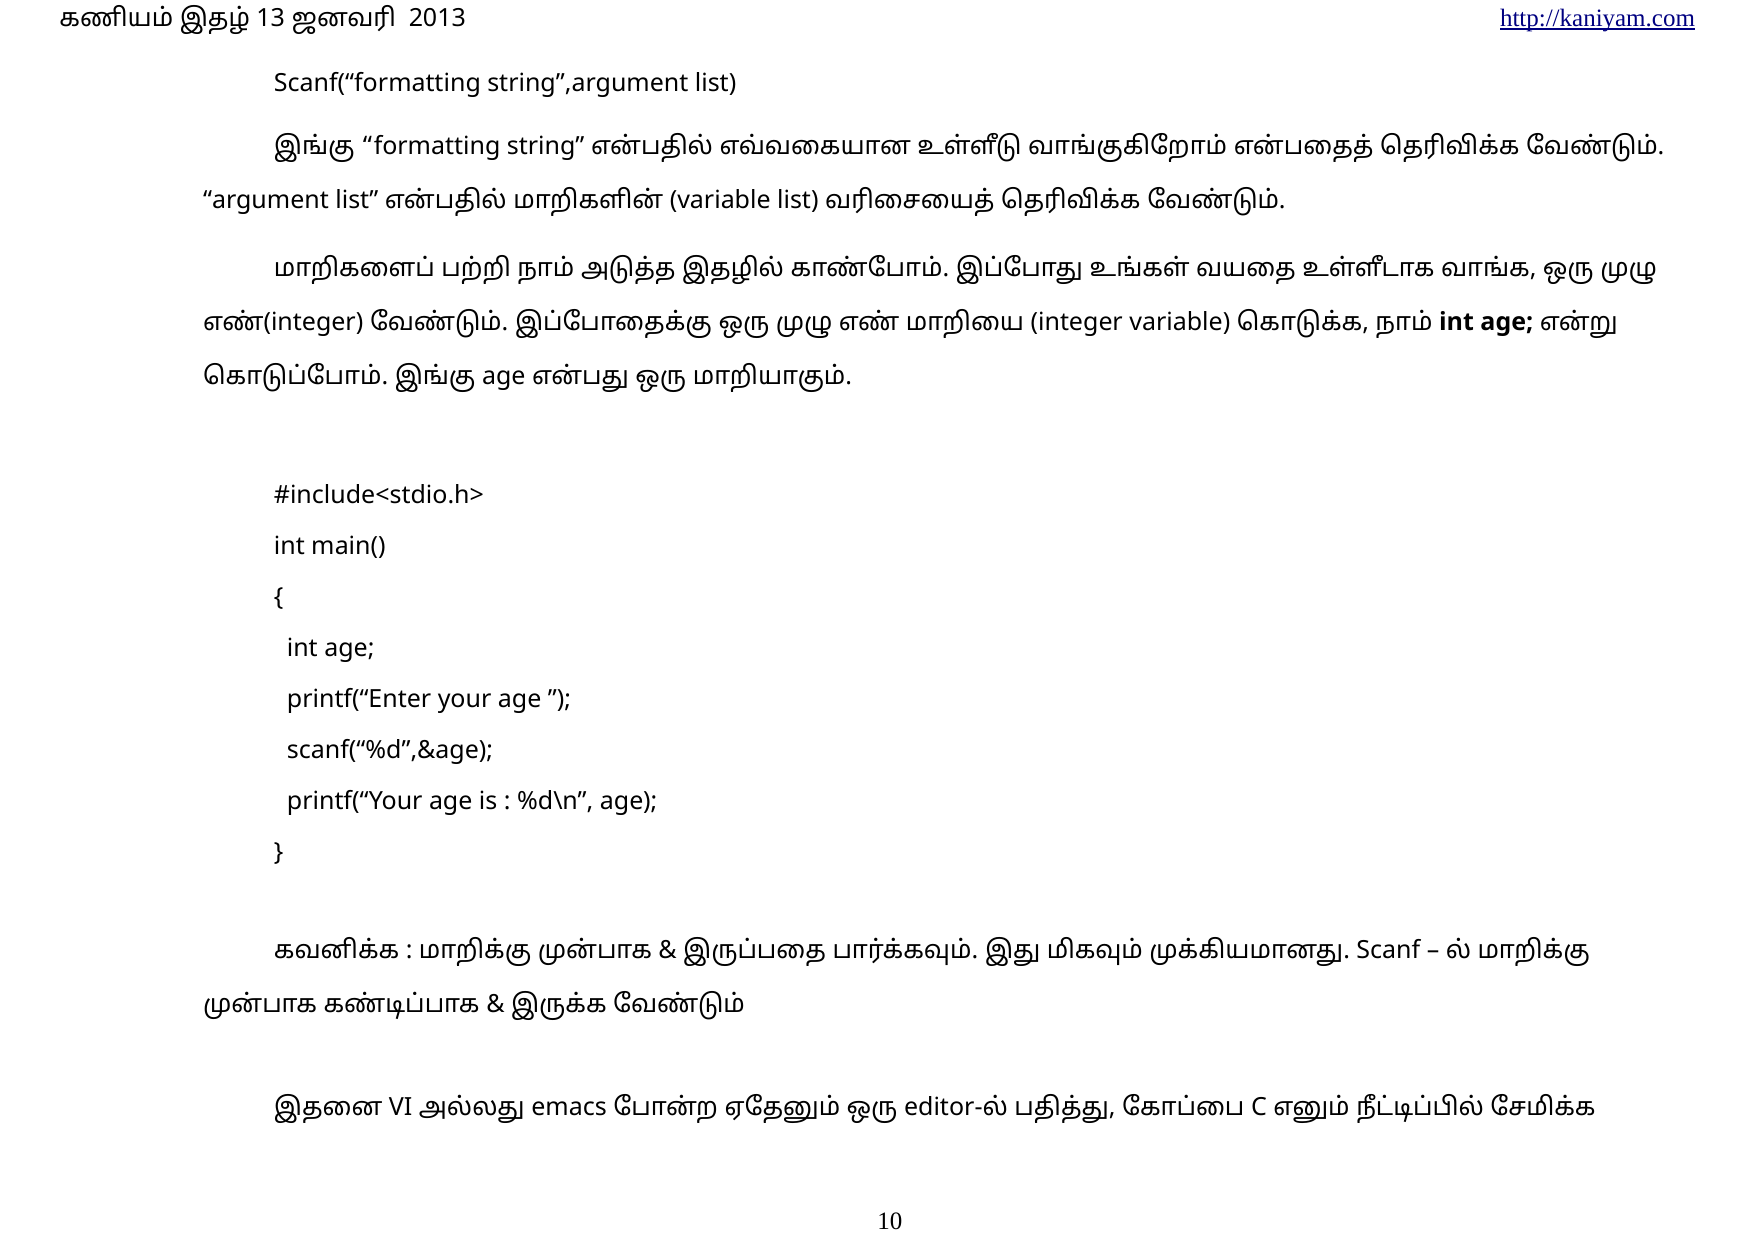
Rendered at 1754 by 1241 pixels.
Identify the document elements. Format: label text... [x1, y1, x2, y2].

text #include<stdio.h> [203, 477, 1695, 511]
text கவனிக்க : மாறிக்கு முன்பாக & இருப்பதை பார்க்கவும். இது மிகவும் முக்கியமானது. Scanf – ல் மாறிக்கு முன்பாக கண்டிப்பாக & இருக்க வேண்டும் [203, 932, 1695, 1023]
text printf(“Enter your age ”); [203, 681, 1695, 715]
text int main() [203, 528, 1695, 562]
text மாறிகளைப் பற்றி நாம் அடுத்த இதழில் காண்போம். இப்போது உங்கள் வயதை உள்ளீடாக வாங்க, ஒரு முழு எண்(integer) வேண்டும். இப்போதைக்கு ஒரு முழு எண் மாறியை (integer variable) கொடுக்க, நாம் int age; என்று கொடுப்போம். இங்கு age என்பது ஒரு மாறியாகும். [203, 250, 1695, 395]
text printf(“Your age is : %d\n”, age); [203, 783, 1695, 817]
text int age; [203, 630, 1695, 664]
text இங்கு “formatting string” என்பதில் எவ்வகையான உள்ளீடு வாங்குகிறோம் என்பதைத் தெரிவிக்க வேண்டும். “argument list” என்பதில் மாறிகளின் (variable list) வரிசையைத் தெரிவிக்க வேண்டும். [203, 128, 1695, 219]
text } [203, 834, 1695, 868]
text scanf(“%d”,&age); [203, 732, 1695, 766]
text { [203, 579, 1695, 613]
text Scanf(“formatting string”,argument list) [203, 64, 1695, 98]
text இதனை VI அல்லது emacs போன்ற ஏதேனும் ஒரு editor-ல் பதித்து, கோப்பை C எனும் நீட்டிப்பில் சேமிக்க [203, 1088, 1695, 1125]
